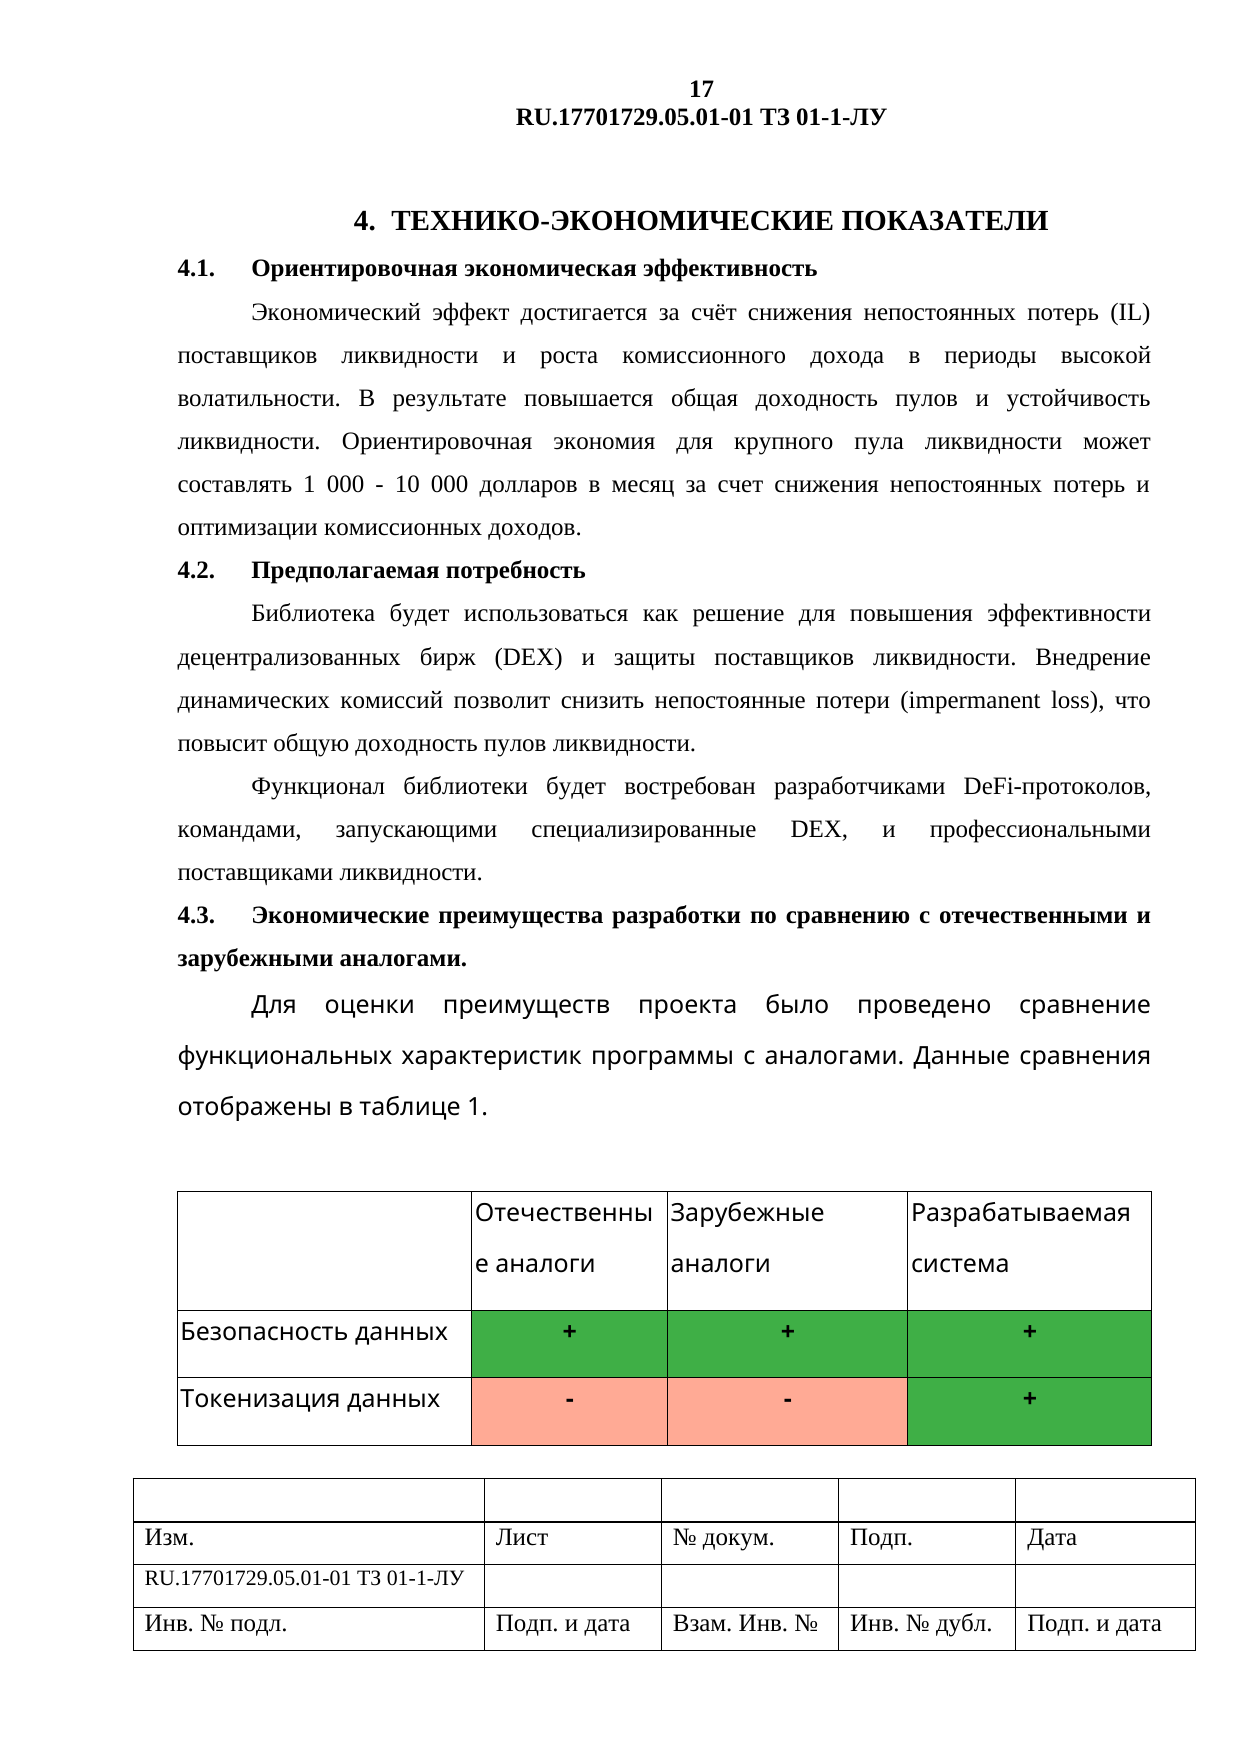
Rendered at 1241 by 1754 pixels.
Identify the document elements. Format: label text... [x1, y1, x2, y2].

subtitle Ориентировочная экономическая эффективность [177, 253, 1152, 282]
subtitle Экономические преимущества разработки по сравнению с отечественными и зарубежными аналогами. [177, 900, 1152, 972]
table_cell - [668, 1378, 907, 1445]
text Для оценки преимуществ проекта было проведено сравнение функциональных характеристик программы с аналогами. Данные сравнения отображены в таблице 1. [177, 987, 1152, 1123]
table_header [178, 1192, 471, 1309]
table_cell + [472, 1311, 667, 1377]
text Функционал библиотеки будет востребован разработчиками DeFi-протоколов, командами, запускающими специализированные DEX, и профессиональными поставщиками ликвидности. [177, 771, 1152, 886]
table_cell Токенизация данных [178, 1378, 471, 1445]
table_header Отечественные аналоги [472, 1192, 667, 1309]
text Экономический эффект достигается за счёт снижения непостоянных потерь (IL) поставщиков ликвидности и роста комиссионного дохода в периоды высокой волатильности. В результате повышается общая доходность пулов и устойчивость ликвидности. Ориентировочная экономия для крупного пула ликвидности может составлять 1 000 - 10 000 долларов в месяц за счет снижения непостоянных потерь и оптимизации комиссионных доходов. [177, 297, 1152, 541]
table_cell + [908, 1311, 1151, 1377]
table_header Зарубежные аналоги [668, 1192, 907, 1309]
table_cell Безопасность данных [178, 1311, 471, 1377]
table_cell - [472, 1378, 667, 1445]
table_cell + [908, 1378, 1151, 1445]
subtitle Предполагаемая потребность [177, 555, 1152, 584]
table_header Разрабатываемая система [908, 1192, 1151, 1309]
table_cell + [668, 1311, 907, 1377]
text Библиотека будет использоваться как решение для повышения эффективности децентрализованных бирж (DEX) и защиты поставщиков ликвидности. Внедрение динамических комиссий позволит снизить непостоянные потери (impermanent loss), что повысит общую доходность пулов ликвидности. [177, 598, 1152, 757]
subtitle ТЕХНИКО-ЭКОНОМИЧЕСКИЕ ПОКАЗАТЕЛИ [251, 203, 1152, 237]
